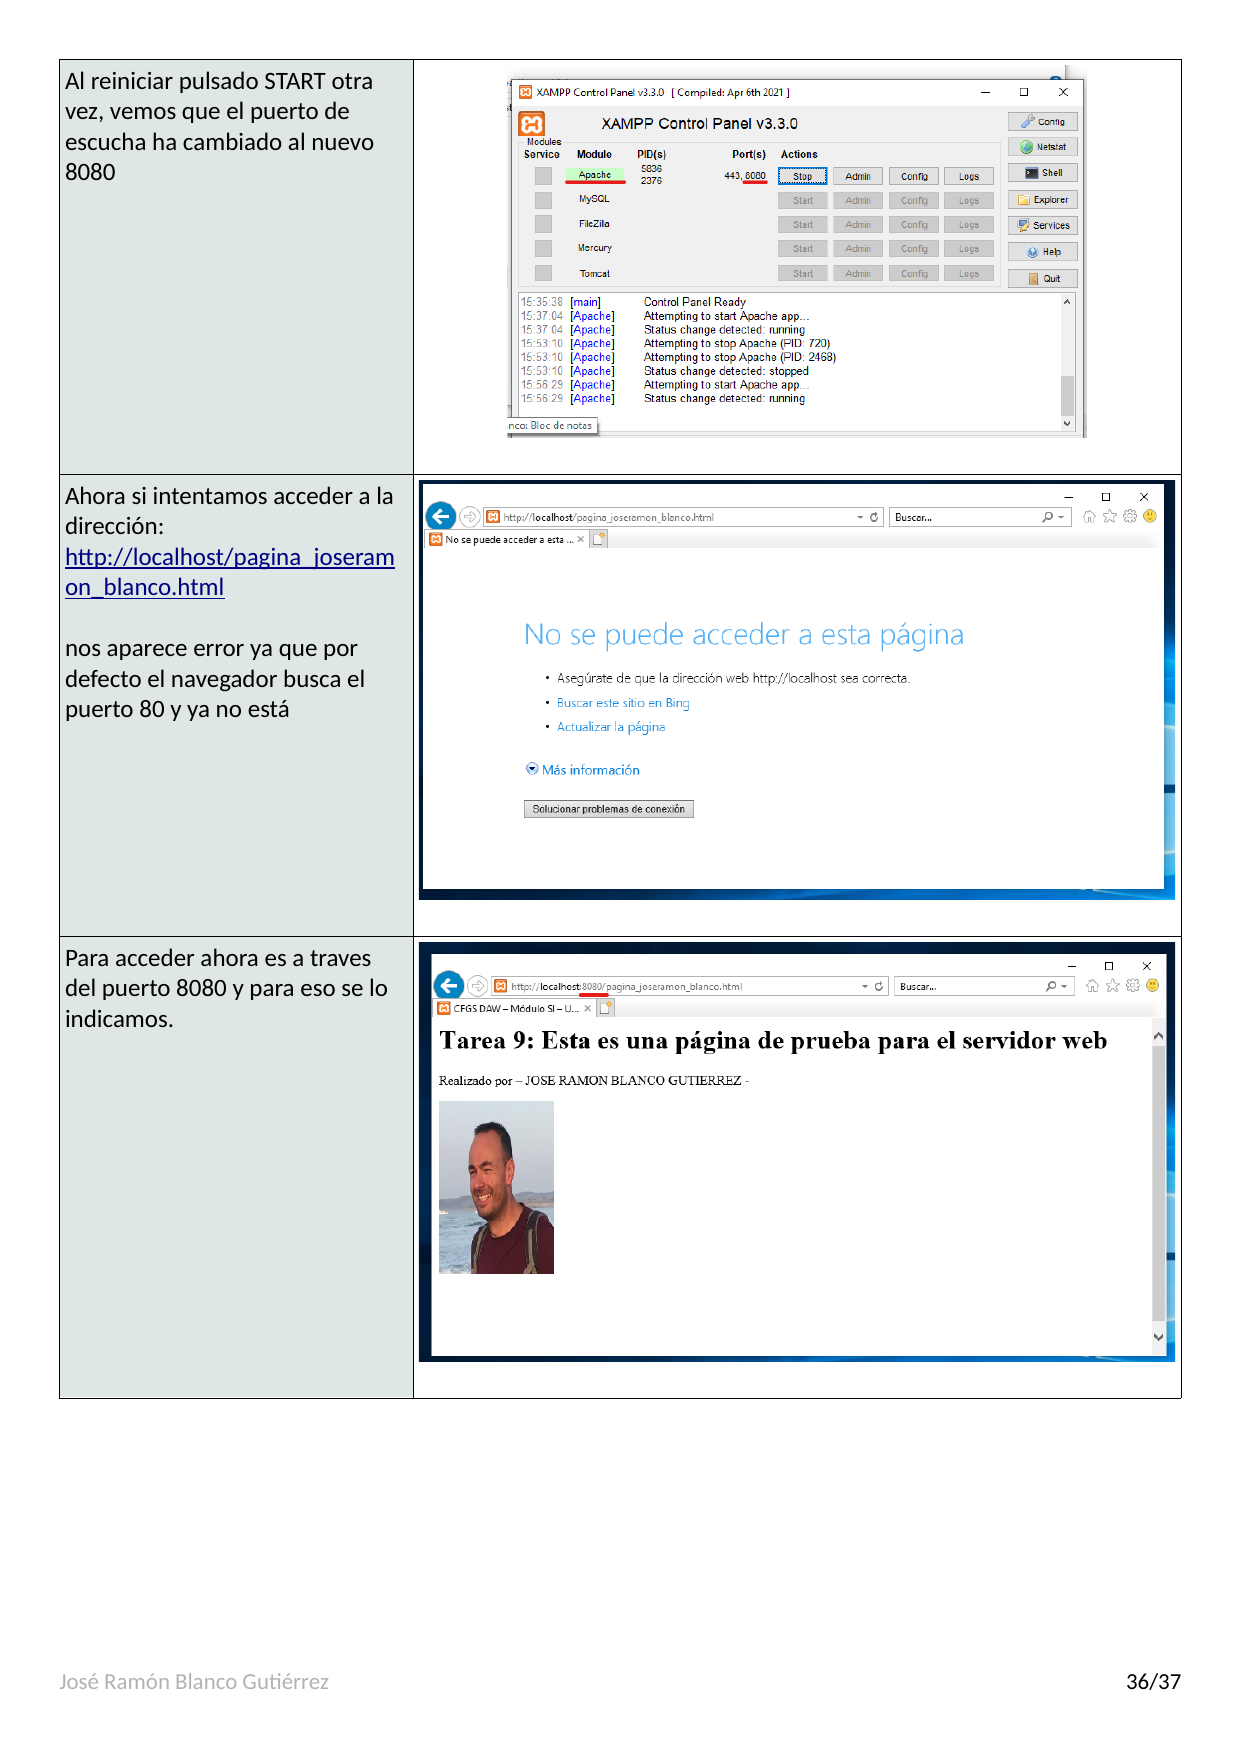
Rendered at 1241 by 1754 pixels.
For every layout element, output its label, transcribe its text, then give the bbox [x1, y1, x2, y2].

table_cell [414, 475, 1181, 936]
picture [507, 65, 1087, 438]
table_cell Al reiniciar pulsado START otra vez, vemos que el puerto de escucha ha cambiado al nuevo 8080 [60, 60, 413, 474]
table_cell Ahora si intentamos acceder a la dirección: http://localhost/pagina_joseramon_blanco.html nos aparece error ya que por defecto el navegador busca el puerto 80 y ya no está [60, 475, 413, 936]
picture [418, 480, 1176, 900]
table_cell [414, 937, 1181, 1397]
table_cell Para acceder ahora es a traves del puerto 8080 y para eso se lo indicamos. [60, 937, 413, 1397]
table_cell [414, 60, 1181, 474]
picture [418, 942, 1176, 1362]
